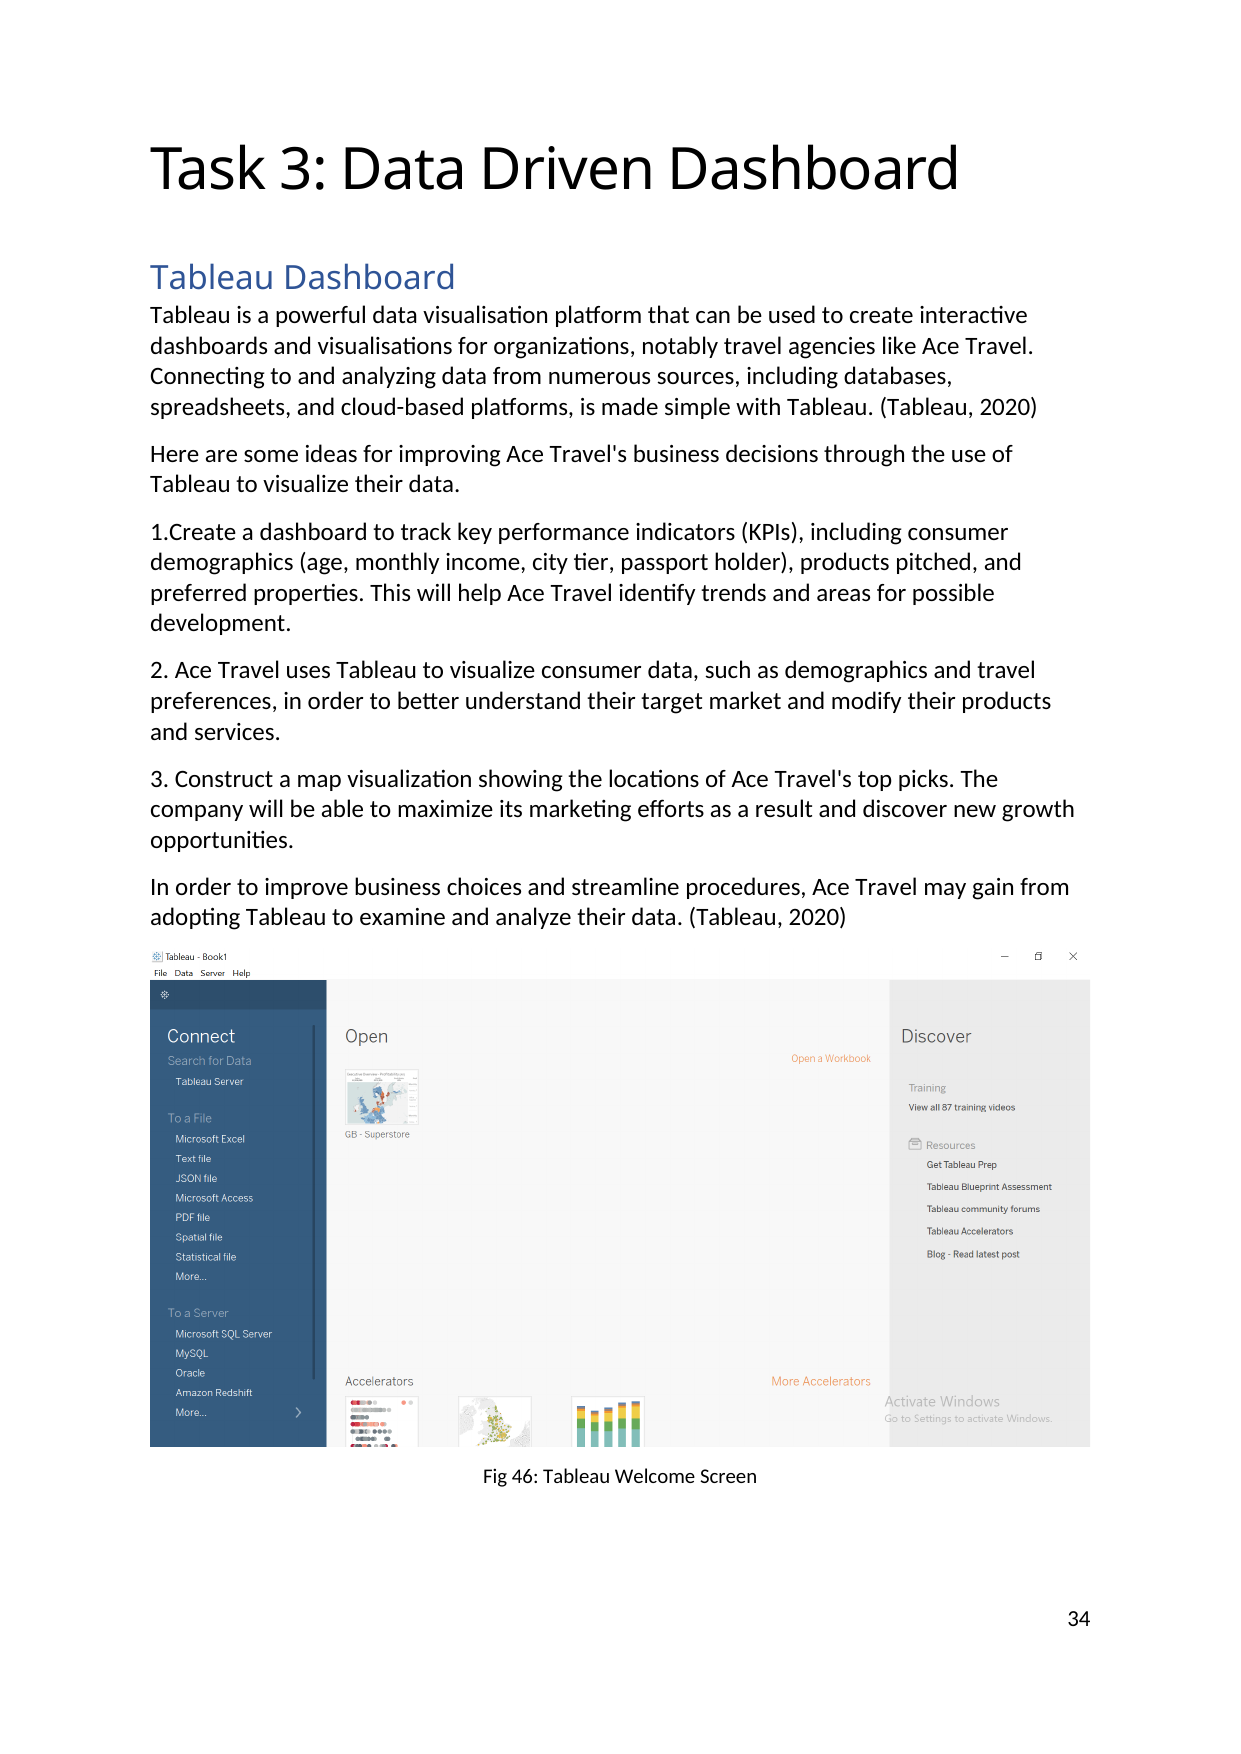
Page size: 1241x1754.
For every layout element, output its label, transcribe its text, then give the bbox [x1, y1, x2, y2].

text Fig 46: Tableau Welcome Screen [150, 1463, 1090, 1489]
title Task 3: Data Driven Dashboard [150, 127, 1090, 207]
text 3. Construct a map visualization showing the locations of Ace Travel's top picks. The company will be able to maximize its marketing efforts as a result and discover new growth opportunities. [150, 763, 1090, 854]
text Here are some ideas for improving Ace Travel's business decisions through the use of Tableau to visualize their data. [150, 438, 1090, 499]
text 2. Ace Travel uses Tableau to visualize consumer data, such as demographics and travel preferences, in order to better understand their target market and modify their products and services. [150, 654, 1090, 746]
text In order to improve business choices and streamline procedures, Ace Travel may gain from adopting Tableau to examine and analyze their data. (Tableau, 2020) [150, 871, 1090, 932]
text 1.Create a dashboard to track key performance indicators (KPIs), including consumer demographics (age, monthly income, city tier, passport holder), products pitched, and preferred properties. This will help Ace Travel identify trends and areas for possible development. [150, 516, 1090, 638]
text Tableau Dashboard Tableau is a powerful data visualisation platform that can be used to create interactive dashboards and visualisations for organizations, notably travel agencies like Ace Travel. Connecting to and analyzing data from numerous sources, including databases, spreadsheets, and cloud-based platforms, is made simple with Tableau. (Tableau, 2020) [150, 254, 1090, 421]
